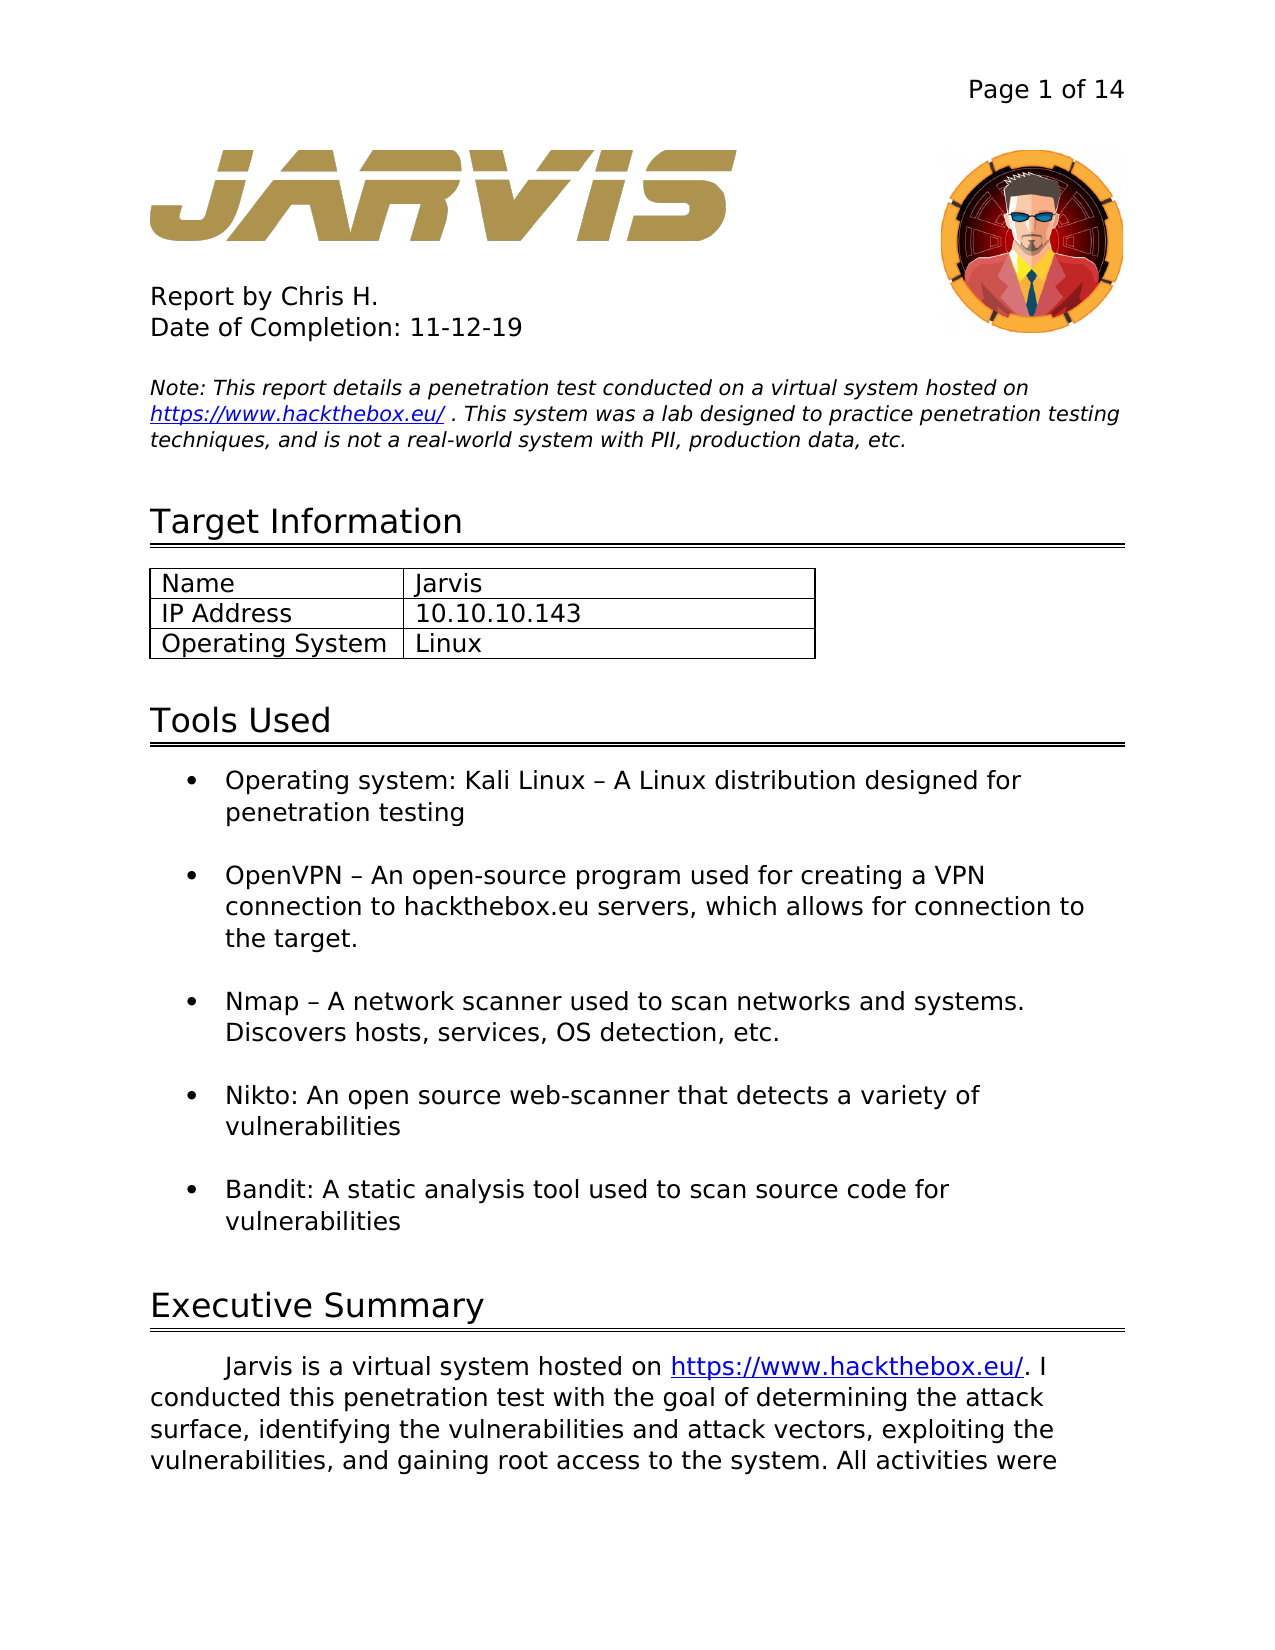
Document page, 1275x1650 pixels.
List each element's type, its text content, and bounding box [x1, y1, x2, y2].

picture [150, 150, 737, 241]
table_header Name [151, 569, 403, 598]
table_cell 10.10.10.143 [404, 599, 814, 628]
text Report by Chris H. Date of Completion: 11-12-19 Note: This report details a penetration test conducted on a virtual system hosted on https://www.hackthebox.eu/ . This system was a lab designed to practice penetration testing techniques, and is not a real-world system with PII, production data, etc. [150, 250, 1125, 483]
picture [940, 150, 1124, 333]
table_cell IP Address [151, 599, 403, 628]
text Executive Summary [150, 1287, 1125, 1328]
text Tools Used [150, 659, 1125, 742]
list Nmap – A network scanner used to scan networks and systems. Discovers hosts, services, OS detection, etc. [187, 987, 1125, 1079]
table_cell Operating System [151, 629, 403, 658]
text Target Information [150, 502, 1125, 543]
list Bandit: A static analysis tool used to scan source code for vulnerabilities [187, 1176, 1125, 1236]
list Operating system: Kali Linux – A Linux distribution designed for penetration testing [187, 767, 1125, 859]
table_header Jarvis [404, 569, 814, 598]
text Jarvis is a virtual system hosted on https://www.hackthebox.eu/. I conducted this penetration test with the goal of determining the attack surface, identifying the vulnerabilities and attack vectors, exploiting the vulnerabilities, and gaining root access to the system. All activities were [150, 1352, 1125, 1475]
list Nikto: An open source web-scanner that detects a variety of vulnerabilities [187, 1081, 1125, 1142]
table_cell Linux [404, 629, 814, 658]
list OpenVPN – An open-source program used for creating a VPN connection to hackthebox.eu servers, which allows for connection to the target. [187, 861, 1125, 984]
